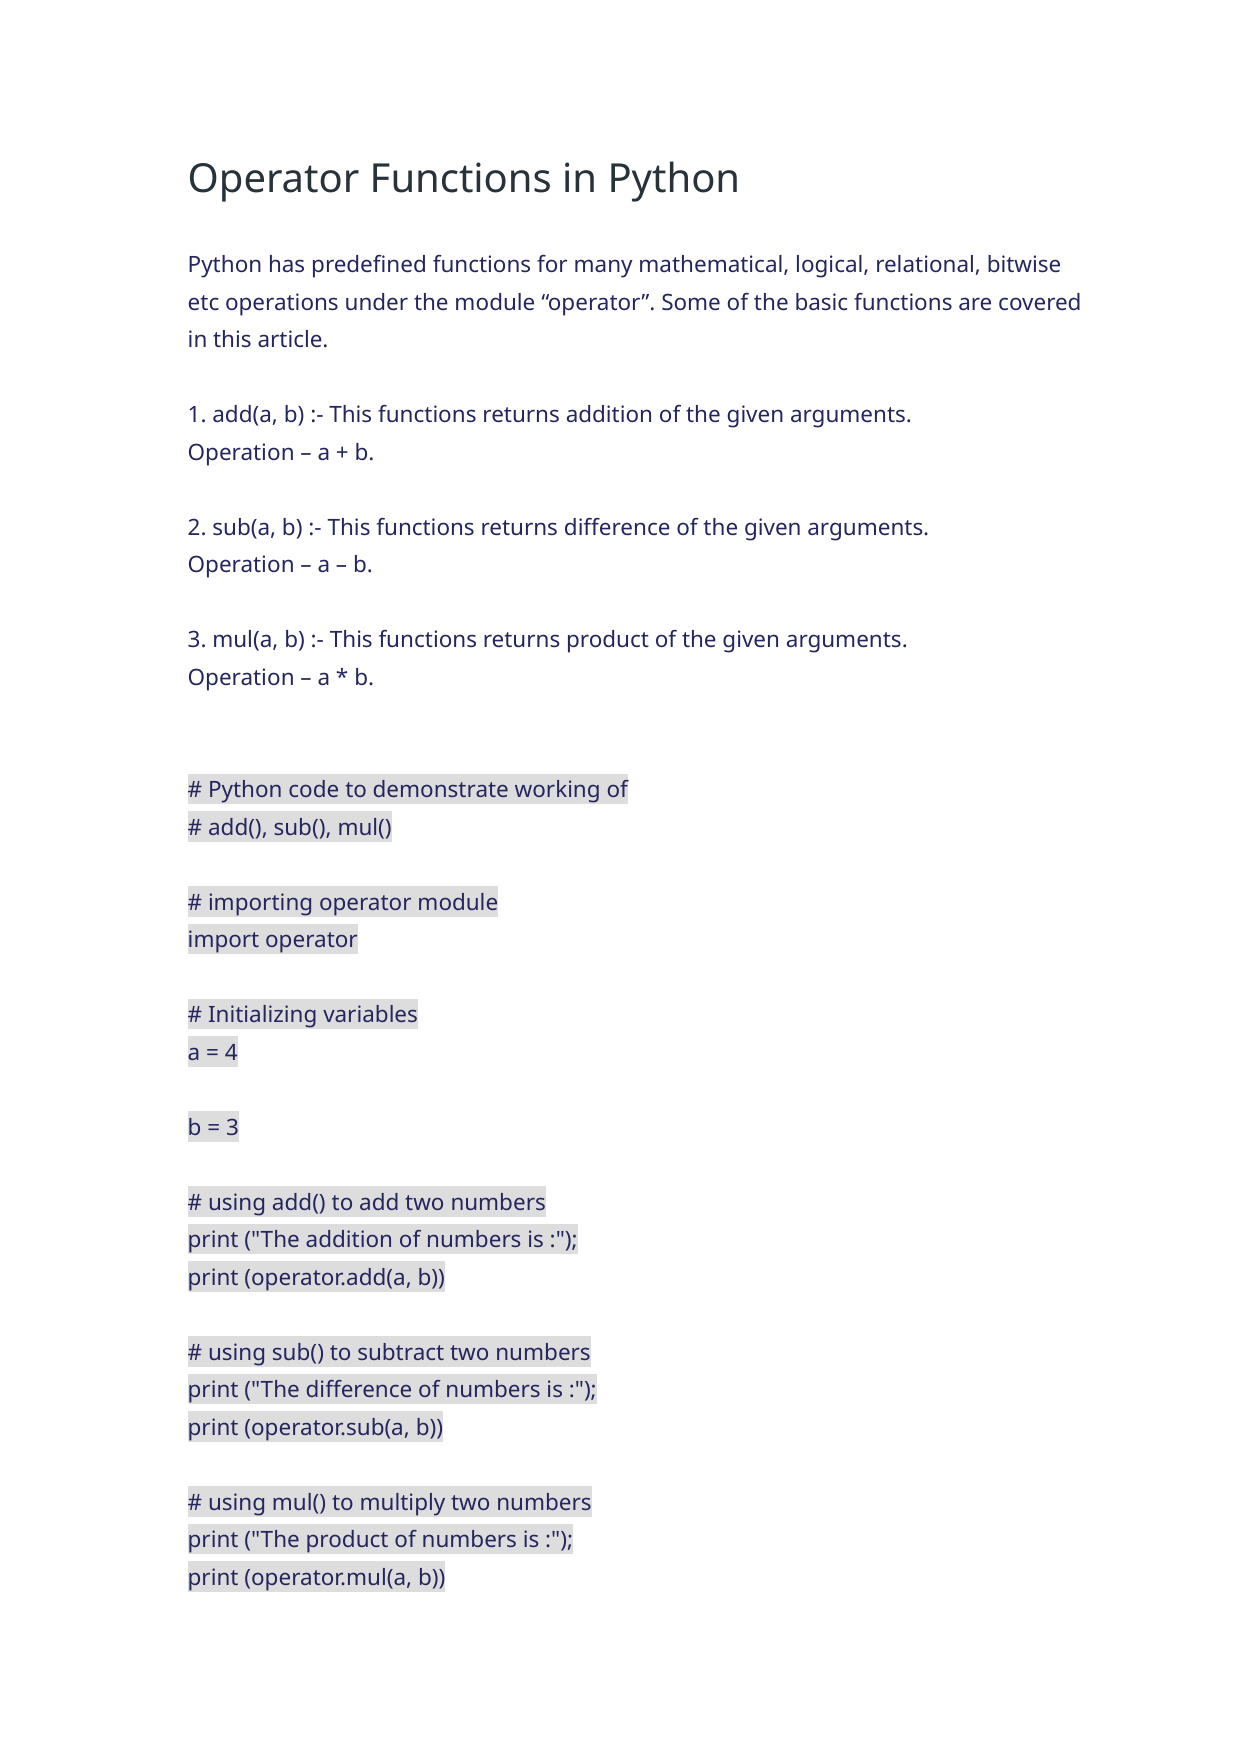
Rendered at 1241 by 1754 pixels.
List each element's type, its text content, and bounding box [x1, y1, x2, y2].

text # Initializing variables [187, 992, 1090, 1029]
text Operation – a + b. [187, 429, 1090, 467]
text # importing operator module [187, 879, 1090, 917]
text # using mul() to multiply two numbers [187, 1479, 1090, 1517]
text Operation – a * b. [187, 654, 1090, 692]
text # using sub() to subtract two numbers [187, 1329, 1090, 1367]
text Python has predefined functions for many mathematical, logical, relational, bitwise etc operations under the module “operator”. Some of the basic functions are covered in this article. [187, 242, 1090, 354]
text import operator [187, 917, 1090, 954]
text # Python code to demonstrate working of [187, 767, 1090, 804]
text print ("The product of numbers is :"); [187, 1517, 1090, 1554]
text 2. sub(a, b) :- This functions returns difference of the given arguments. [187, 504, 1090, 542]
text Operation – a – b. [187, 542, 1090, 579]
text print ("The difference of numbers is :"); [187, 1367, 1090, 1404]
text print (operator.add(a, b)) [187, 1254, 1090, 1292]
text # add(), sub(), mul() [187, 804, 1090, 842]
text a = 4 [187, 1029, 1090, 1067]
text # using add() to add two numbers [187, 1179, 1090, 1217]
text 3. mul(a, b) :- This functions returns product of the given arguments. [187, 617, 1090, 654]
text print (operator.sub(a, b)) [187, 1404, 1090, 1442]
text b = 3 [187, 1104, 1090, 1142]
subtitle Operator Functions in Python [187, 150, 1090, 204]
text 1. add(a, b) :- This functions returns addition of the given arguments. [187, 392, 1090, 429]
text print (operator.mul(a, b)) [187, 1554, 1090, 1592]
text print ("The addition of numbers is :"); [187, 1217, 1090, 1254]
